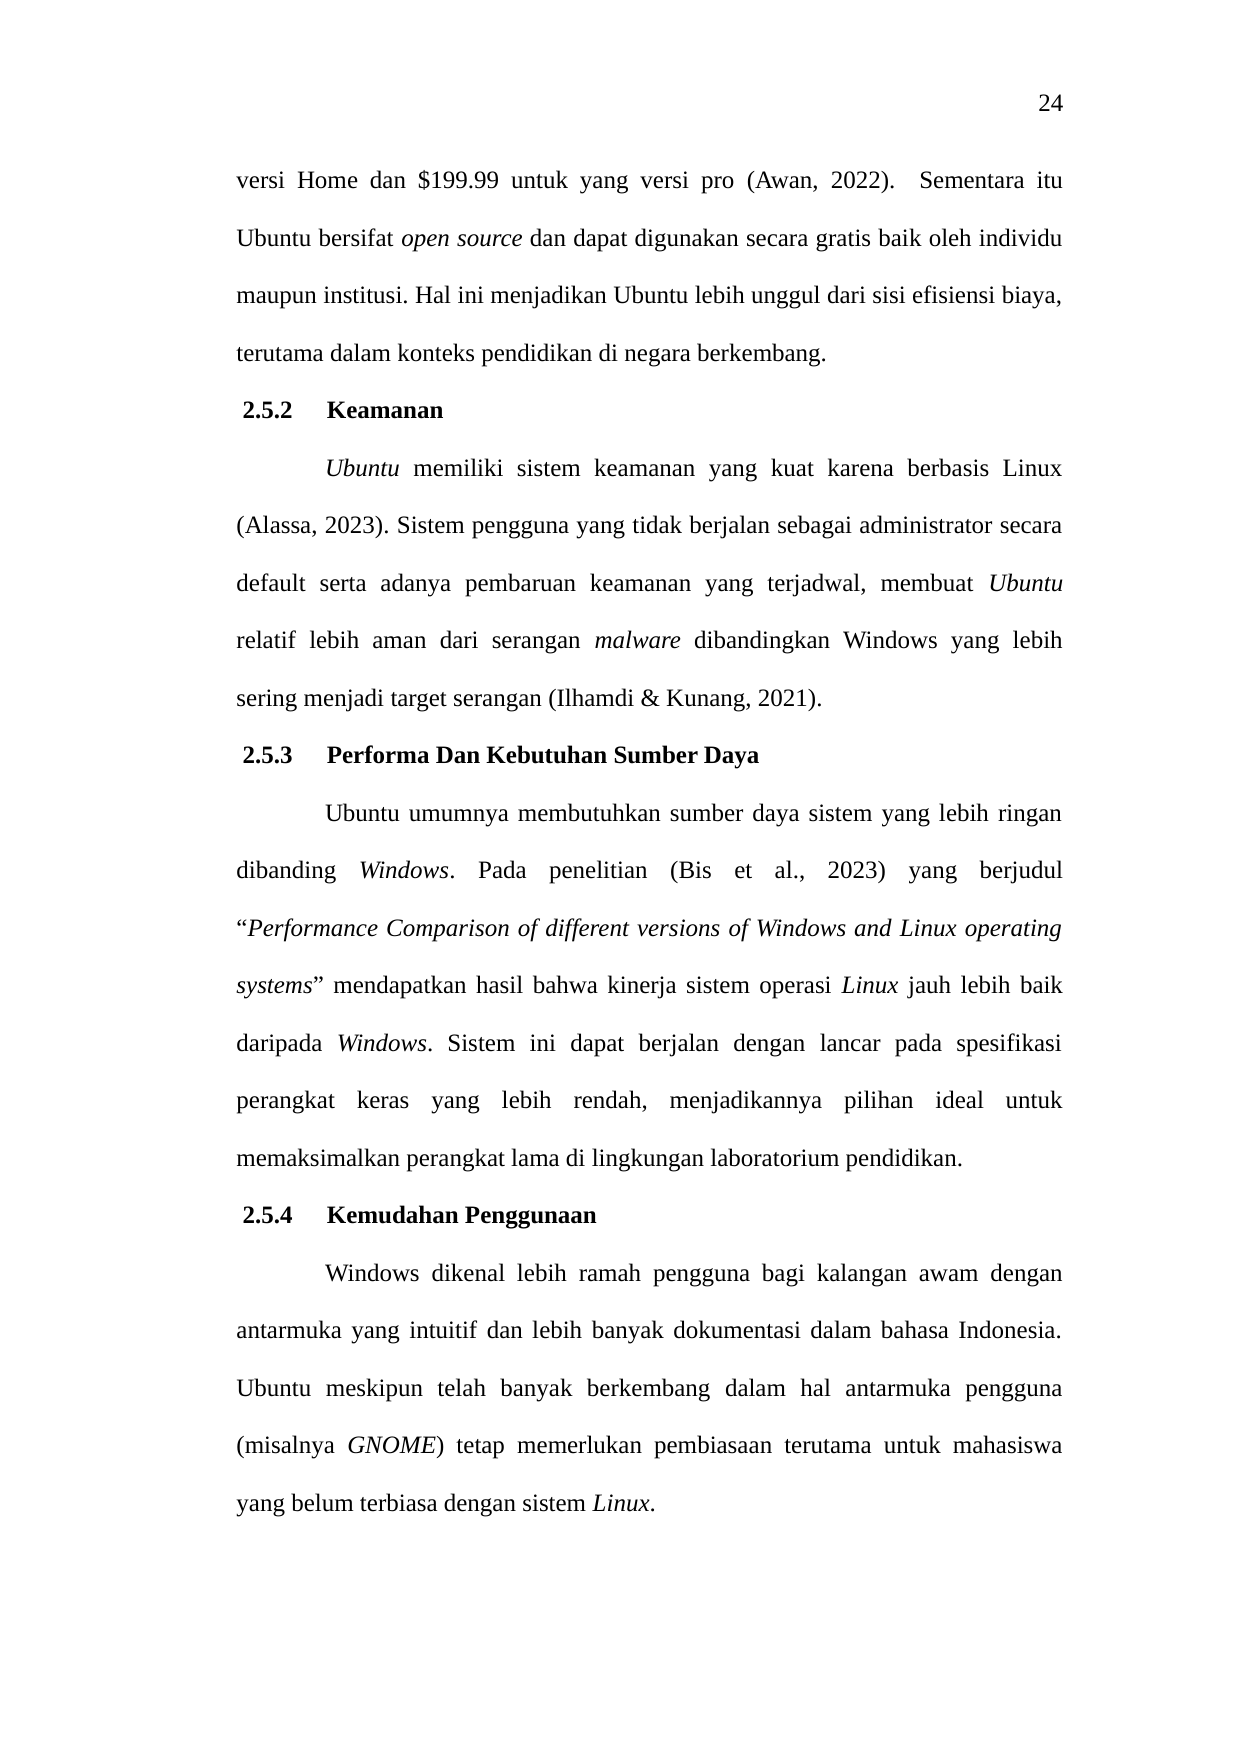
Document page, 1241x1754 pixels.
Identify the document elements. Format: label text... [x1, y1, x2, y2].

text Ubuntu umumnya membutuhkan sumber daya sistem yang lebih ringan dibanding Windows. Pada penelitian (Bis et al., 2023)⁠ yang berjudul “Performance Comparison of different versions of Windows and Linux operating systems” mendapatkan hasil bahwa kinerja sistem operasi Linux jauh lebih baik daripada Windows. Sistem ini dapat berjalan dengan lancar pada spesifikasi perangkat keras yang lebih rendah, menjadikannya pilihan ideal untuk memaksimalkan perangkat lama di lingkungan laboratorium pendidikan. [236, 798, 1063, 1172]
subtitle Kemudahan Penggunaan [236, 1200, 1063, 1229]
subtitle Keamanan [236, 395, 1063, 424]
text versi Home dan $199.99 untuk yang versi pro (Awan, 2022). Sementara itu Ubuntu bersifat open source dan dapat digunakan secara gratis baik oleh individu maupun institusi. Hal ini menjadikan Ubuntu lebih unggul dari sisi efisiensi biaya, terutama dalam konteks pendidikan di negara berkembang. [236, 165, 1063, 367]
text Windows dikenal lebih ramah pengguna bagi kalangan awam dengan antarmuka yang intuitif dan lebih banyak dokumentasi dalam bahasa Indonesia. Ubuntu meskipun telah banyak berkembang dalam hal antarmuka pengguna (misalnya GNOME) tetap memerlukan pembiasaan terutama untuk mahasiswa yang belum terbiasa dengan sistem Linux. [236, 1258, 1063, 1517]
text Ubuntu memiliki sistem keamanan yang kuat karena berbasis Linux (Alassa, 2023)⁠. Sistem pengguna yang tidak berjalan sebagai administrator secara default serta adanya pembaruan keamanan yang terjadwal, membuat Ubuntu relatif lebih aman dari serangan malware dibandingkan Windows yang lebih sering menjadi target serangan (Ilhamdi & Kunang, 2021). [236, 453, 1063, 712]
subtitle Performa dan Kebutuhan Sumber Daya [236, 740, 1063, 769]
